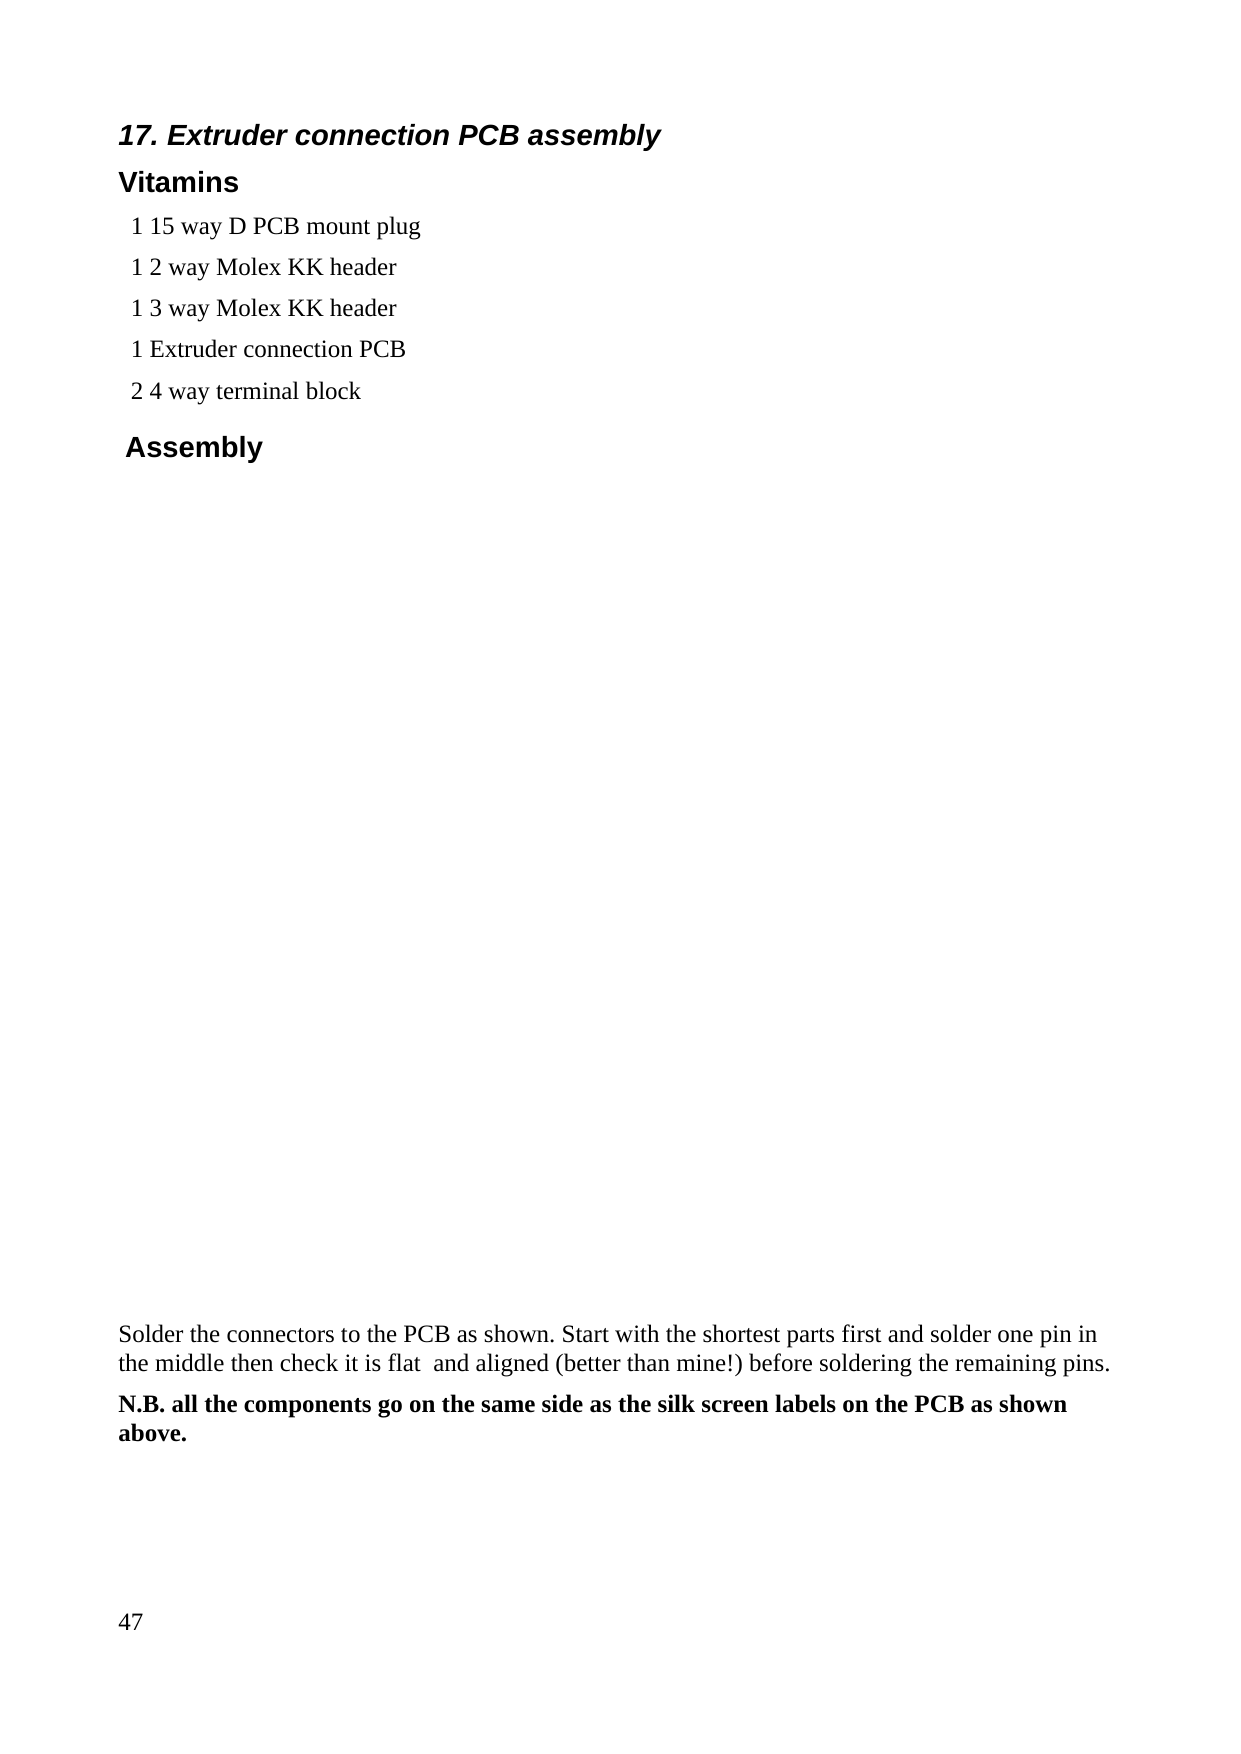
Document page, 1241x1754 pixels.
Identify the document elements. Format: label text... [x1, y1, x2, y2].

subtitle Assembly [118, 431, 1122, 464]
subtitle Vitamins [118, 165, 1122, 199]
text N.B. all the components go on the same side as the silk screen labels on the PCB as shown above. [118, 1389, 1122, 1446]
text 1 Extruder connection PCB [118, 334, 1122, 363]
subtitle Extruder connection PCB assembly [118, 118, 1122, 152]
text Solder the connectors to the PCB as shown. Start with the shortest parts first and solder one pin in the middle then check it is flat and aligned (better than mine!) before soldering the remaining pins. [118, 1319, 1122, 1376]
text 1 2 way Molex KK header [118, 252, 1122, 281]
text 1 3 way Molex KK header [118, 293, 1122, 322]
text 2 4 way terminal block [118, 376, 1122, 404]
text 1 15 way D PCB mount plug [118, 211, 1122, 239]
